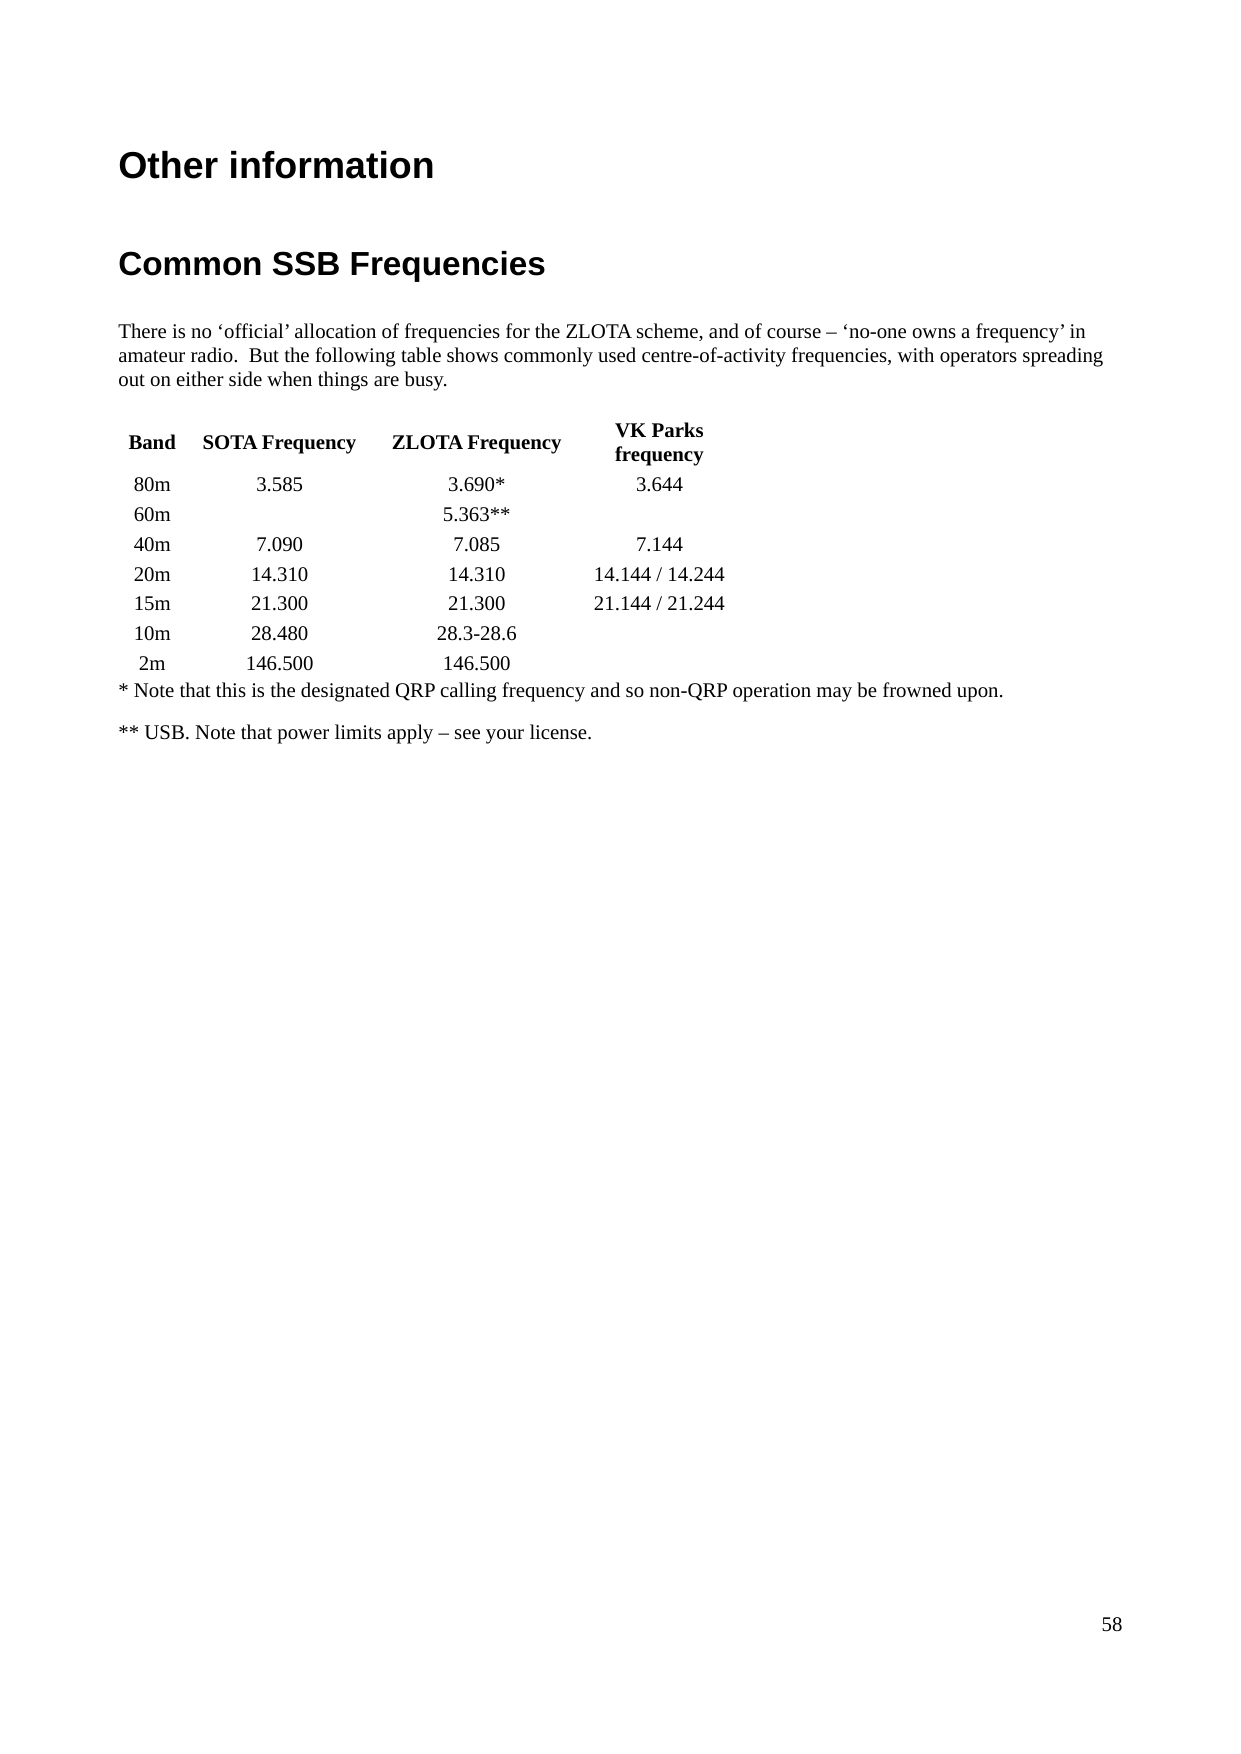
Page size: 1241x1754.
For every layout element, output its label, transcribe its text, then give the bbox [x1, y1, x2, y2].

table_cell [580, 618, 738, 648]
table_header SOTA Frequency [186, 415, 373, 469]
table_cell 60m [118, 499, 186, 529]
text ** USB. Note that power limits apply – see your license. [118, 720, 1122, 744]
table_cell 146.500 [186, 648, 373, 678]
table_cell 21.300 [373, 589, 580, 618]
table_cell 80m [118, 469, 186, 499]
table_cell 14.310 [186, 559, 373, 588]
table_cell 3.644 [580, 469, 738, 499]
table_cell [580, 648, 738, 678]
table_cell 3.585 [186, 469, 373, 499]
text * Note that this is the designated QRP calling frequency and so non-QRP operation may be frowned upon. [118, 678, 1122, 702]
table_cell 3.690* [373, 469, 580, 499]
table_cell 28.3-28.6 [373, 618, 580, 648]
table_header VK Parks frequency [580, 415, 738, 469]
table_cell 15m [118, 589, 186, 618]
table_cell 5.363** [373, 499, 580, 529]
table_cell 21.300 [186, 589, 373, 618]
table_cell 2m [118, 648, 186, 678]
table_header ZLOTA Frequency [373, 415, 580, 469]
table_cell 7.085 [373, 529, 580, 558]
table_cell 7.144 [580, 529, 738, 558]
table_header Band [118, 415, 186, 469]
table_cell 14.144 / 14.244 [580, 559, 738, 588]
text There is no ‘official’ allocation of frequencies for the ZLOTA scheme, and of course – ‘no-one owns a frequency’ in amateur radio. But the following table shows commonly used centre-of-activity frequencies, with operators spreading out on either side when things are busy. [118, 319, 1122, 391]
table_cell 7.090 [186, 529, 373, 558]
subtitle Other information [118, 143, 1122, 186]
table_cell 20m [118, 559, 186, 588]
table_cell 21.144 / 21.244 [580, 589, 738, 618]
table_cell 40m [118, 529, 186, 558]
table_cell 146.500 [373, 648, 580, 678]
table_cell [580, 499, 738, 529]
table_cell 28.480 [186, 618, 373, 648]
table_cell [186, 499, 373, 529]
subtitle Common SSB Frequencies [118, 244, 1122, 282]
table_cell 14.310 [373, 559, 580, 588]
table_cell 10m [118, 618, 186, 648]
